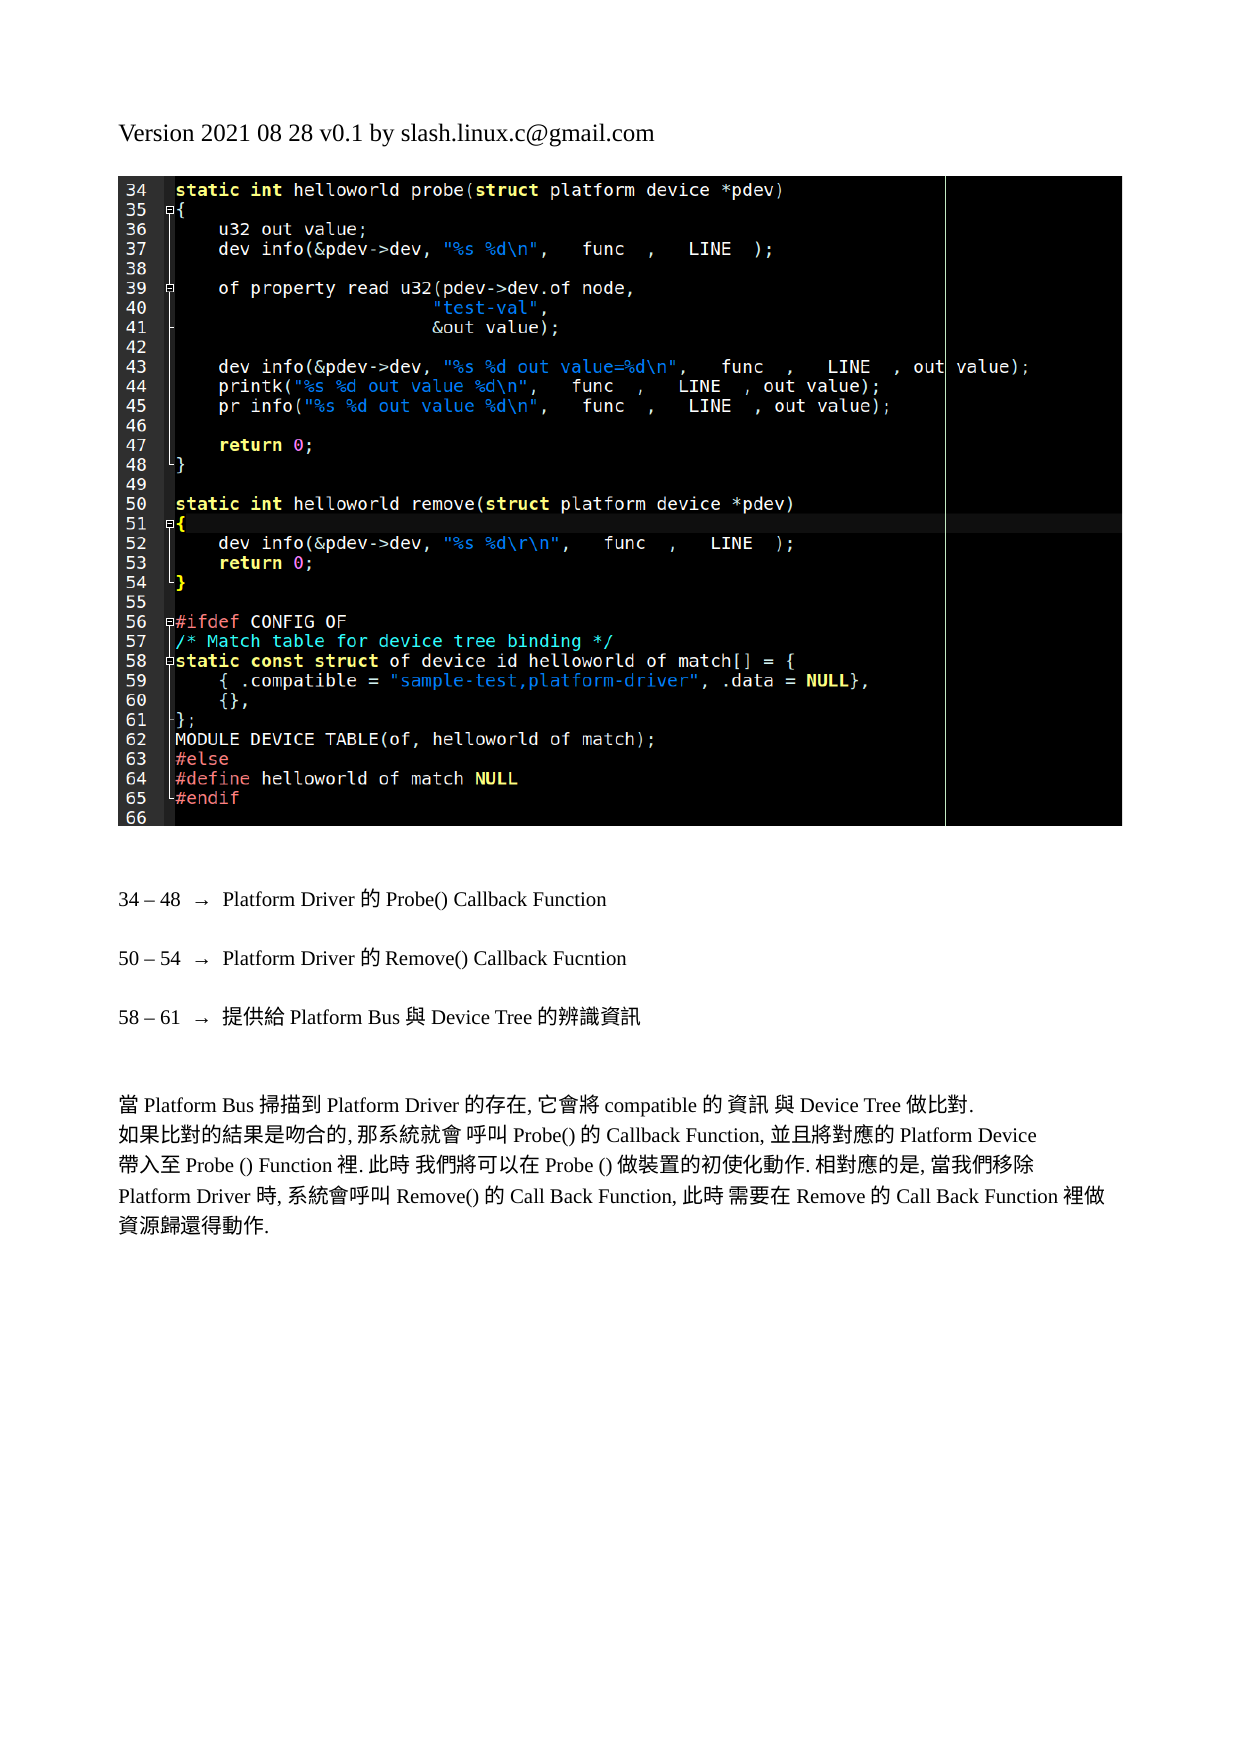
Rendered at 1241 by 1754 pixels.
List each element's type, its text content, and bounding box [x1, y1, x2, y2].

text 資源歸還得動作. [118, 1209, 1122, 1239]
text 50 – 54 → Platform Driver 的Remove() Callback Fucntion [118, 942, 1122, 972]
picture [118, 176, 1123, 826]
text 58 – 61 → 提供給 Platform Bus 與 Device Tree 的辨識資訊 [118, 1001, 1122, 1031]
text Platform Driver 時, 系統會呼叫 Remove() 的 Call Back Function, 此時 需要在 Remove 的 Call Back Function 裡做 [118, 1179, 1122, 1209]
text 當 Platform Bus 掃描到 Platform Driver 的存在, 它會將 compatible 的 資訊 與 Device Tree 做比對. [118, 1088, 1122, 1118]
text 如果比對的結果是吻合的, 那系統就會 呼叫 Probe() 的 Callback Function, 並且將對應的 Platform Device [118, 1118, 1122, 1149]
text 帶入至 Probe () Function 裡. 此時 我們將可以在 Probe () 做裝置的初使化動作. 相對應的是, 當我們移除 [118, 1149, 1122, 1179]
text 34 – 48 → Platform Driver 的 Probe() Callback Function [118, 883, 1122, 913]
